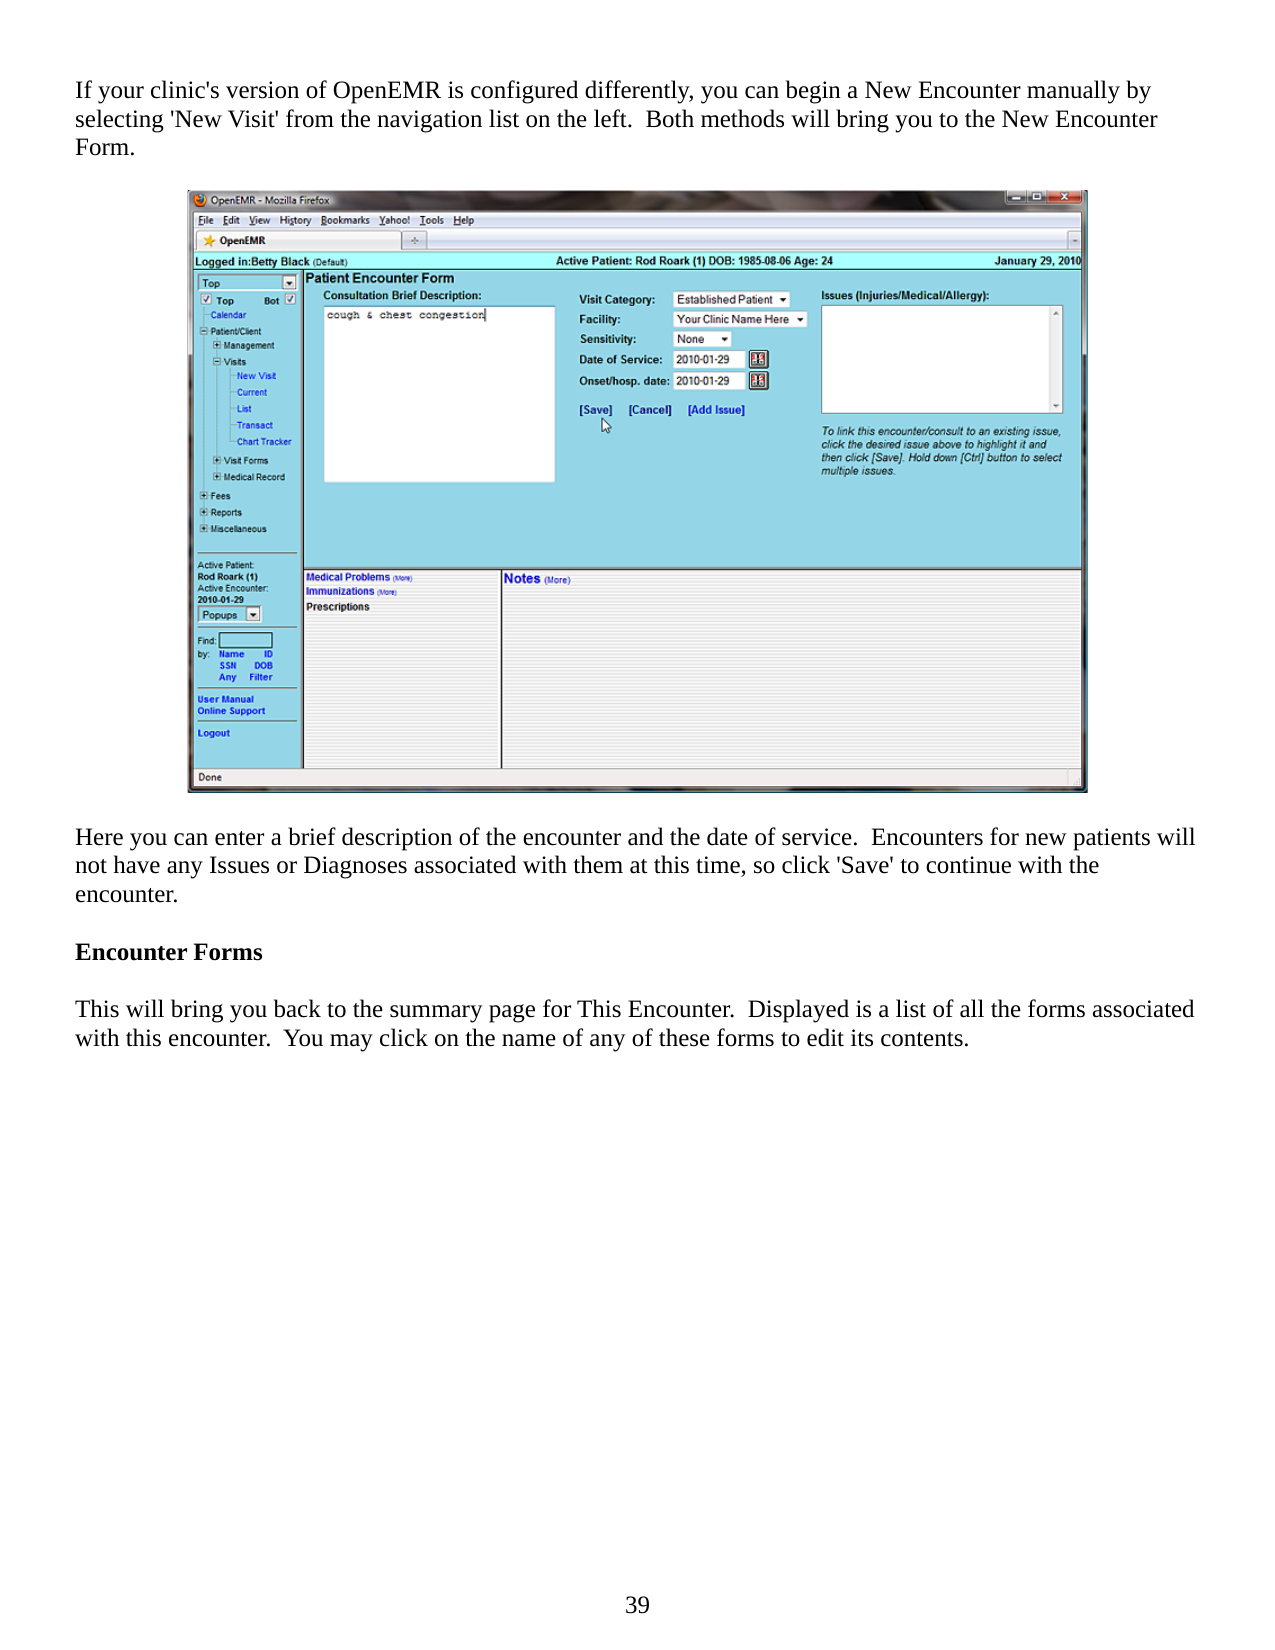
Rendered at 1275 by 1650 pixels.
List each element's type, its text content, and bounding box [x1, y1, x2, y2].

text If your clinic's version of OpenEMR is configured differently, you can begin a New Encounter manually by selecting 'New Visit' from the navigation list on the left. Both methods will bring you to the New Encounter Form. [75, 75, 1200, 161]
text Here you can enter a brief description of the encounter and the date of service. Encounters for new patients will not have any Issues or Diagnoses associated with them at this time, so click 'Save' to continue with the encounter. [75, 822, 1200, 908]
text Encounter Forms [75, 937, 1200, 966]
picture [187, 190, 1088, 793]
text This will bring you back to the summary page for This Encounter. Displayed is a list of all the forms associated with this encounter. You may click on the name of any of these forms to edit its contents. [75, 994, 1200, 1052]
